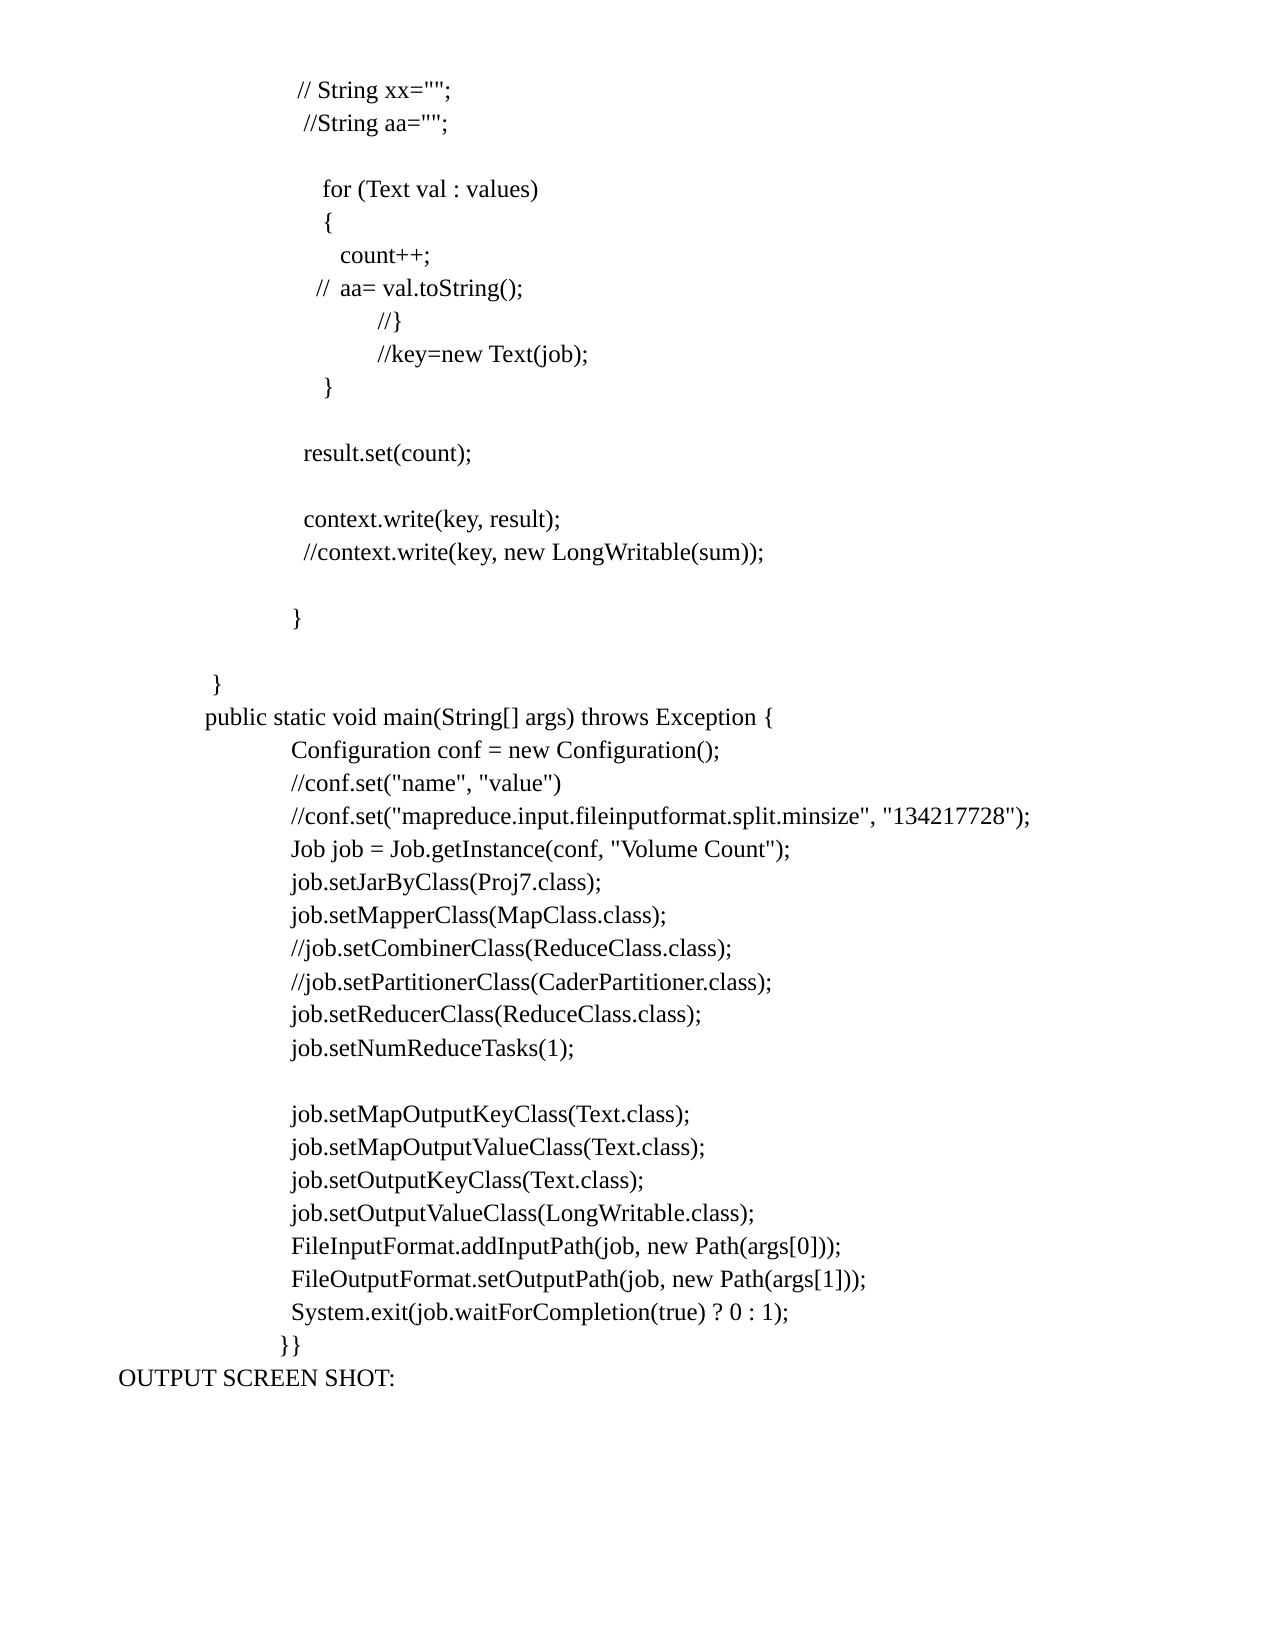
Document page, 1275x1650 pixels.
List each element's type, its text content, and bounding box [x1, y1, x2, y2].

text count++; [118, 240, 1157, 269]
text //String aa=""; [118, 108, 1157, 137]
text job.setMapOutputKeyClass(Text.class); [118, 1099, 1157, 1127]
text job.setNumReduceTasks(1); [118, 1033, 1157, 1061]
text } [118, 603, 1157, 632]
text // String xx=""; [118, 75, 1157, 104]
text job.setReducerClass(ReduceClass.class); [118, 999, 1157, 1028]
text result.set(count); [118, 438, 1157, 467]
text Configuration conf = new Configuration(); [118, 735, 1157, 764]
text //job.setPartitionerClass(CaderPartitioner.class); [118, 967, 1157, 995]
text FileOutputFormat.setOutputPath(job, new Path(args[1])); [118, 1264, 1157, 1292]
text //conf.set("name", "value") [118, 768, 1157, 797]
text job.setMapperClass(MapClass.class); [118, 901, 1157, 929]
text //job.setCombinerClass(ReduceClass.class); [118, 933, 1157, 962]
text //key=new Text(job); [118, 339, 1157, 368]
text } [118, 669, 1157, 698]
text Job job = Job.getInstance(conf, "Volume Count"); [118, 834, 1157, 863]
text job.setMapOutputValueClass(Text.class); [118, 1132, 1157, 1160]
text OUTPUT SCREEN SHOT: [118, 1363, 1157, 1392]
text job.setOutputKeyClass(Text.class); [118, 1165, 1157, 1193]
text } [118, 372, 1157, 401]
text // aa= val.toString(); [118, 273, 1157, 302]
text System.exit(job.waitForCompletion(true) ? 0 : 1); [118, 1297, 1157, 1326]
text //conf.set("mapreduce.input.fileinputformat.split.minsize", "134217728"); [118, 801, 1157, 830]
text //} [118, 306, 1157, 335]
text context.write(key, result); [118, 504, 1157, 533]
text job.setOutputValueClass(LongWritable.class); [118, 1198, 1157, 1226]
text for (Text val : values) [118, 174, 1157, 203]
text }} [118, 1330, 1157, 1358]
text { [118, 207, 1157, 236]
text //context.write(key, new LongWritable(sum)); [118, 537, 1157, 566]
text job.setJarByClass(Proj7.class); [118, 867, 1157, 896]
text FileInputFormat.addInputPath(job, new Path(args[0])); [118, 1231, 1157, 1259]
text public static void main(String[] args) throws Exception { [118, 702, 1157, 731]
